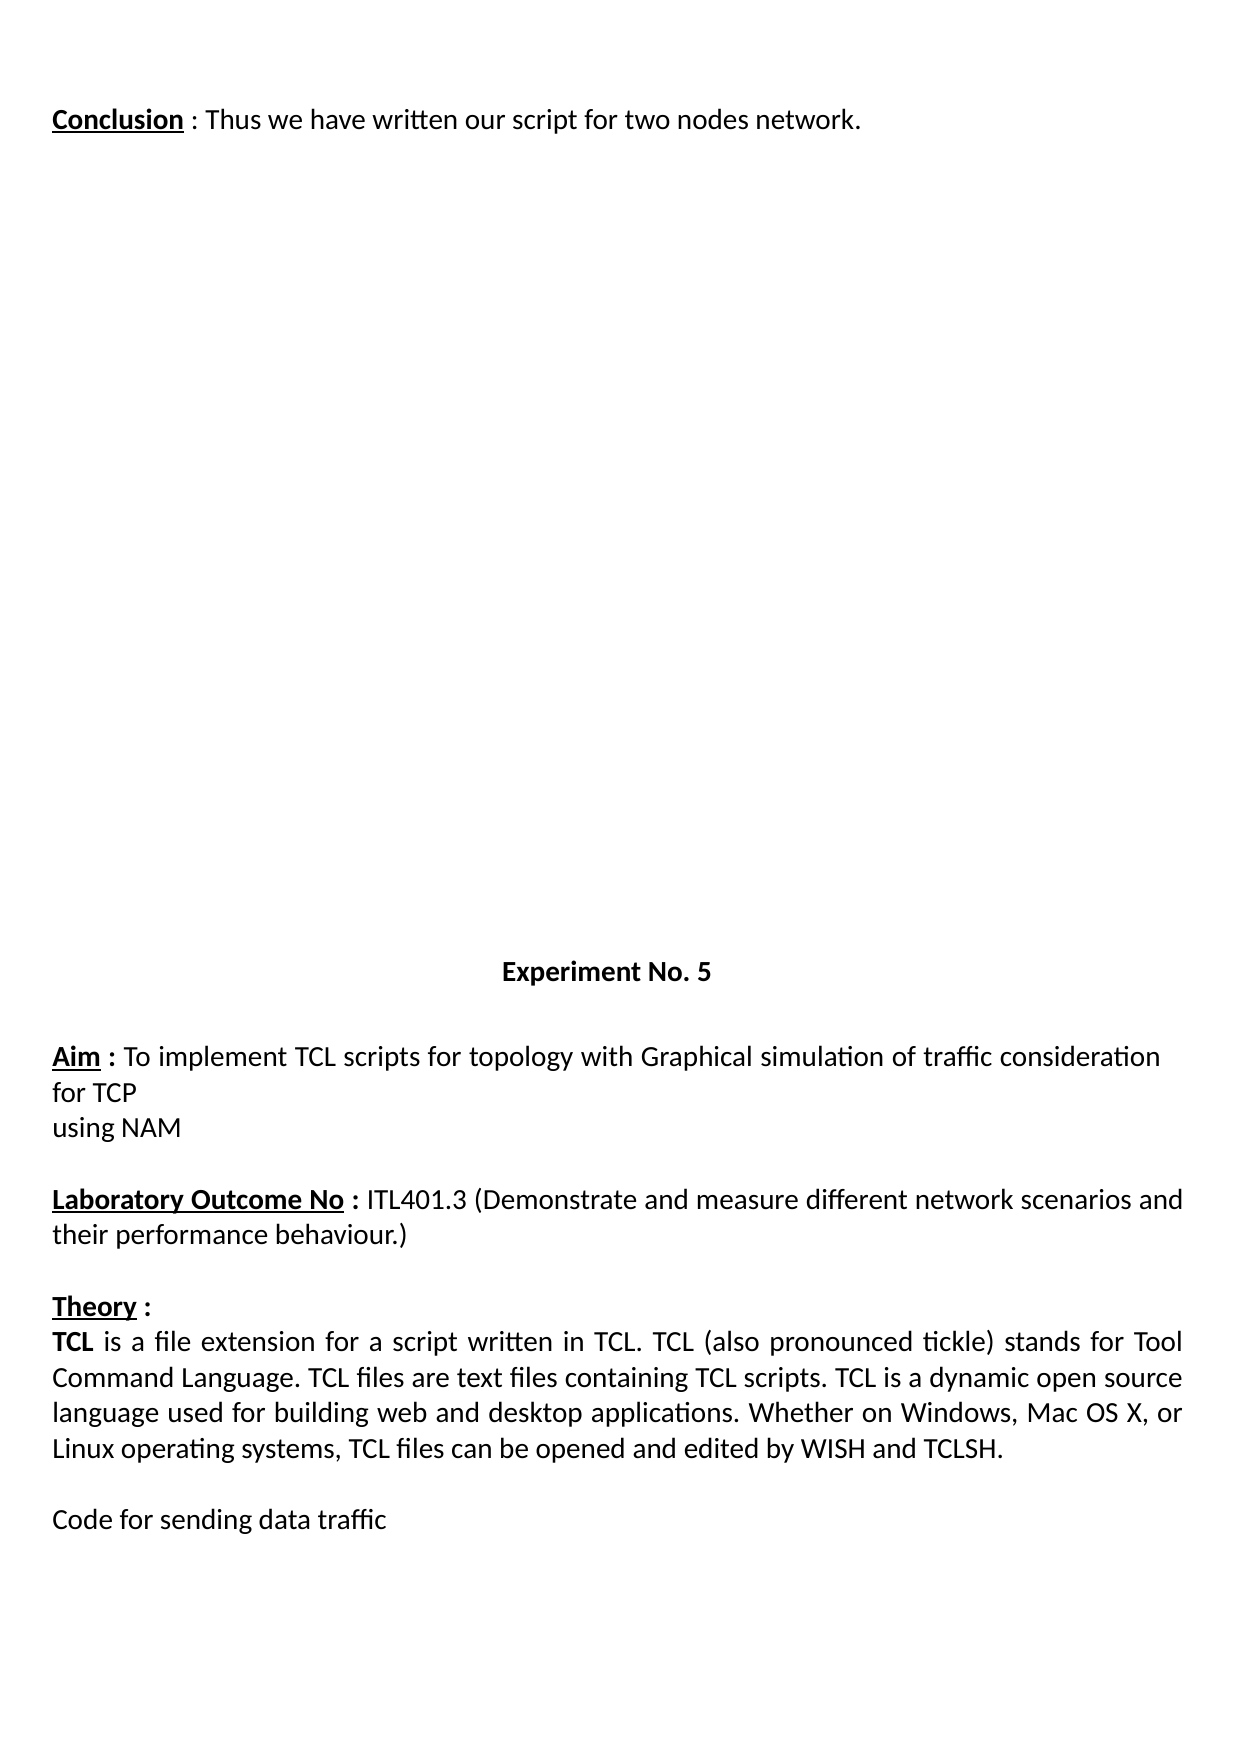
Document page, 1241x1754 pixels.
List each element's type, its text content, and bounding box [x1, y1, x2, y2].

text using NAM [52, 1109, 1162, 1145]
text Conclusion : Thus we have written our script for two nodes network. [52, 101, 1187, 136]
text TCL is a file extension for a script written in TCL. TCL (also pronounced tickle) stands for Tool Command Language. TCL files are text files containing TCL scripts. TCL is a dynamic open source language used for building web and desktop applications. Whether on Windows, Mac OS X, or Linux operating systems, TCL files can be opened and edited by WISH and TCLSH. [52, 1323, 1184, 1466]
text Experiment No. 5 [52, 953, 1162, 988]
text Aim : To implement TCL scripts for topology with Graphical simulation of traffic consideration for TCP [52, 1038, 1162, 1109]
text Laboratory Outcome No : ITL401.3 (Demonstrate and measure different network scenarios and their performance behaviour.) [52, 1181, 1184, 1252]
text Code for sending data traffic [52, 1501, 1184, 1537]
text Theory : [52, 1288, 1187, 1323]
